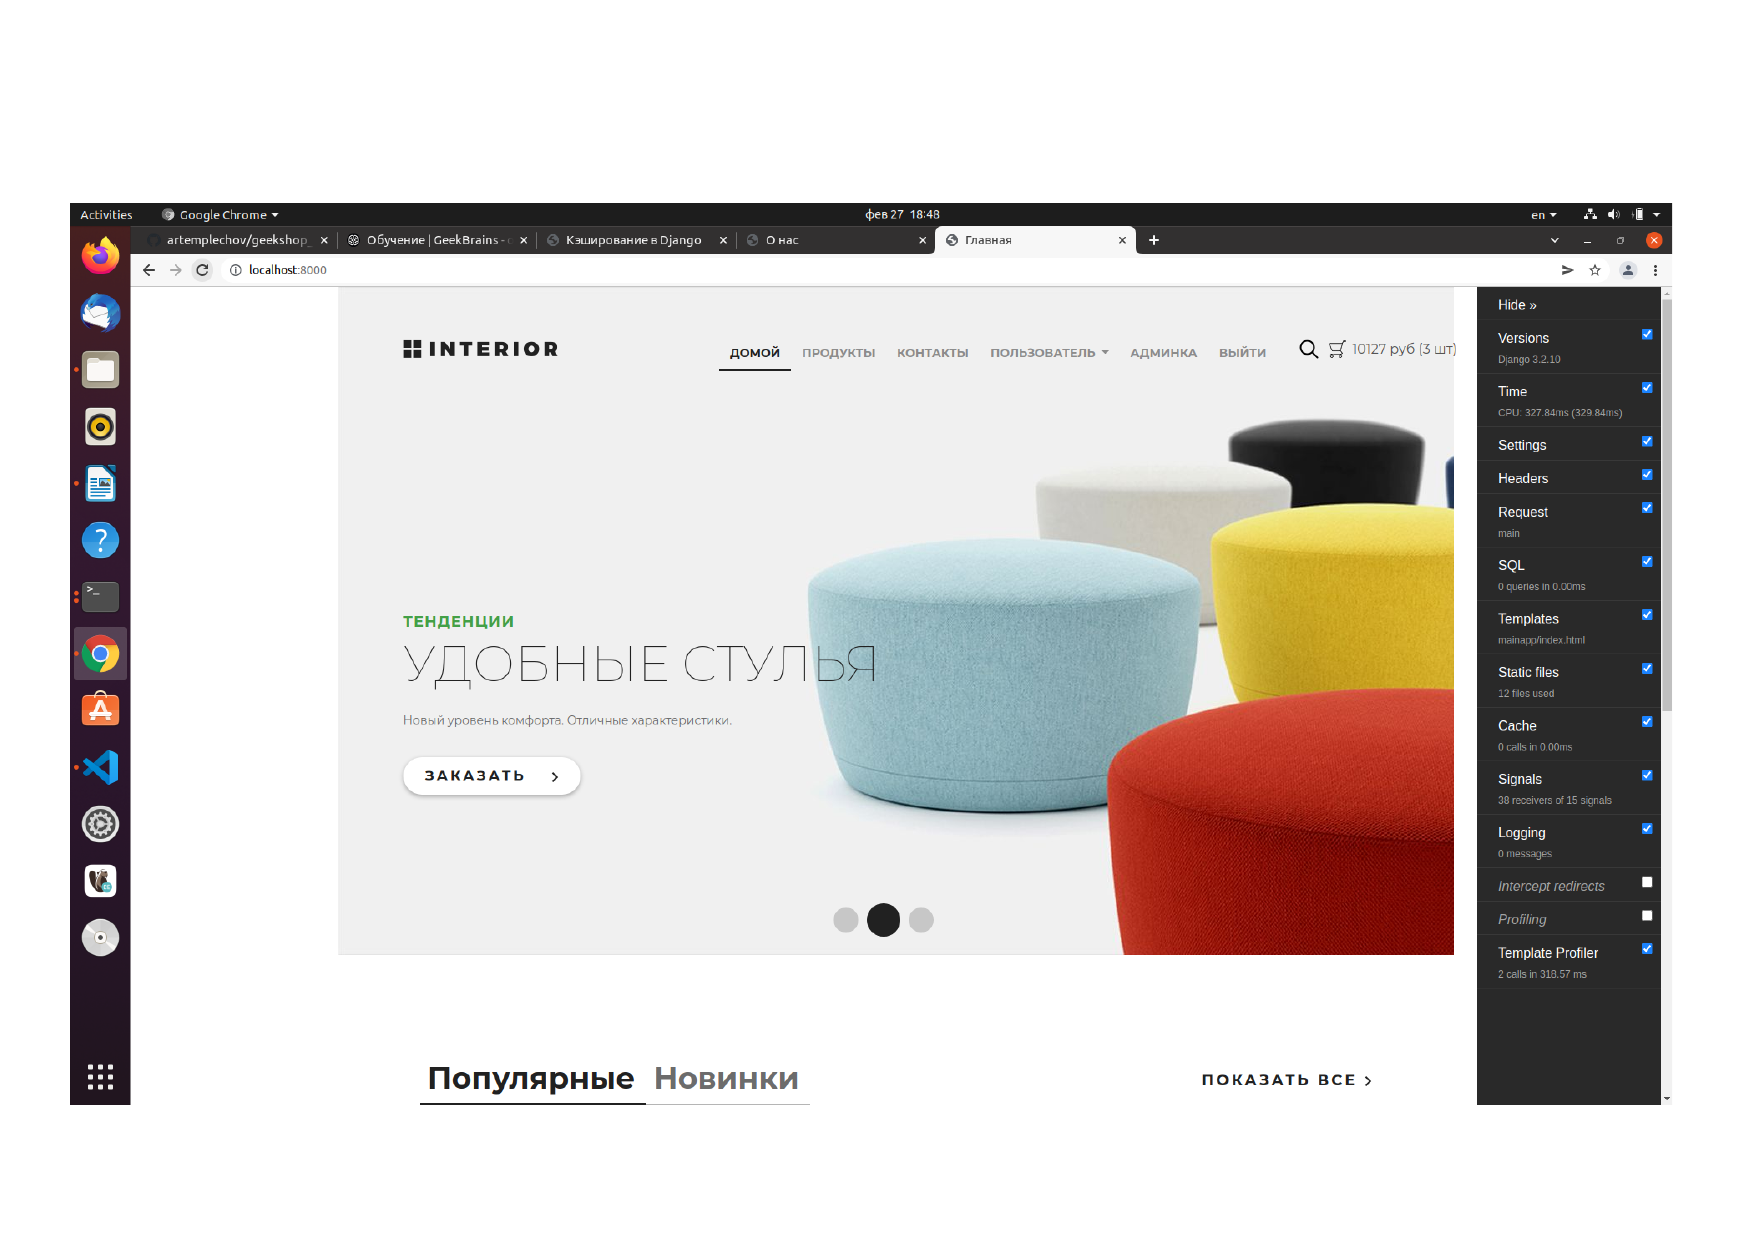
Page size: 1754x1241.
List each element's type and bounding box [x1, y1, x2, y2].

picture [70, 203, 1673, 1105]
